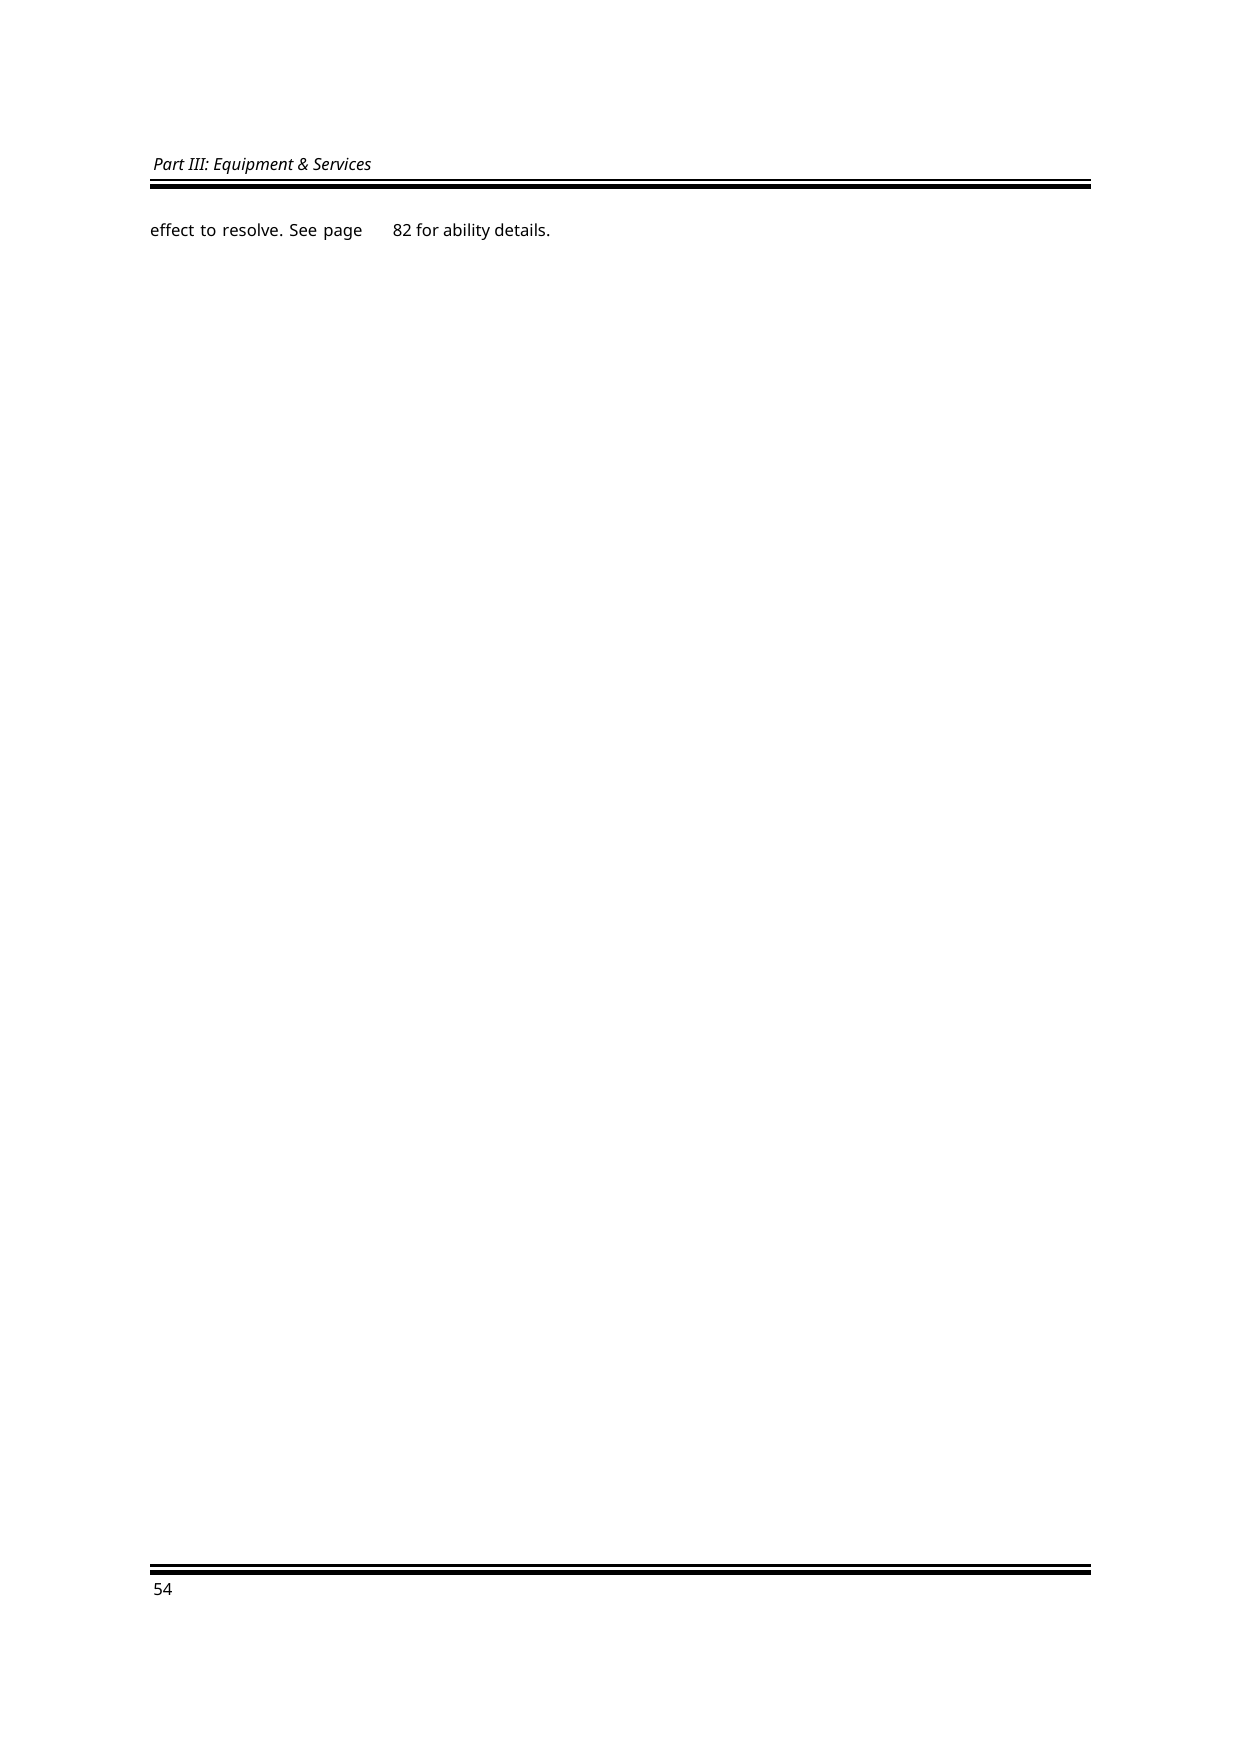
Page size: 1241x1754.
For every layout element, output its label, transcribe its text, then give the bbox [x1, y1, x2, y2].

text ABILITIES: The effects an armor can use during combat. Most abilities have a cost that must first be paid for the effect to resolve. See page 60 for ability details. [393, 219, 605, 241]
text ABILITIES: The effects an armor can use during combat. Most abilities have a cost that must first be paid for the effect to resolve. See page 60 for ability details. [150, 219, 363, 241]
